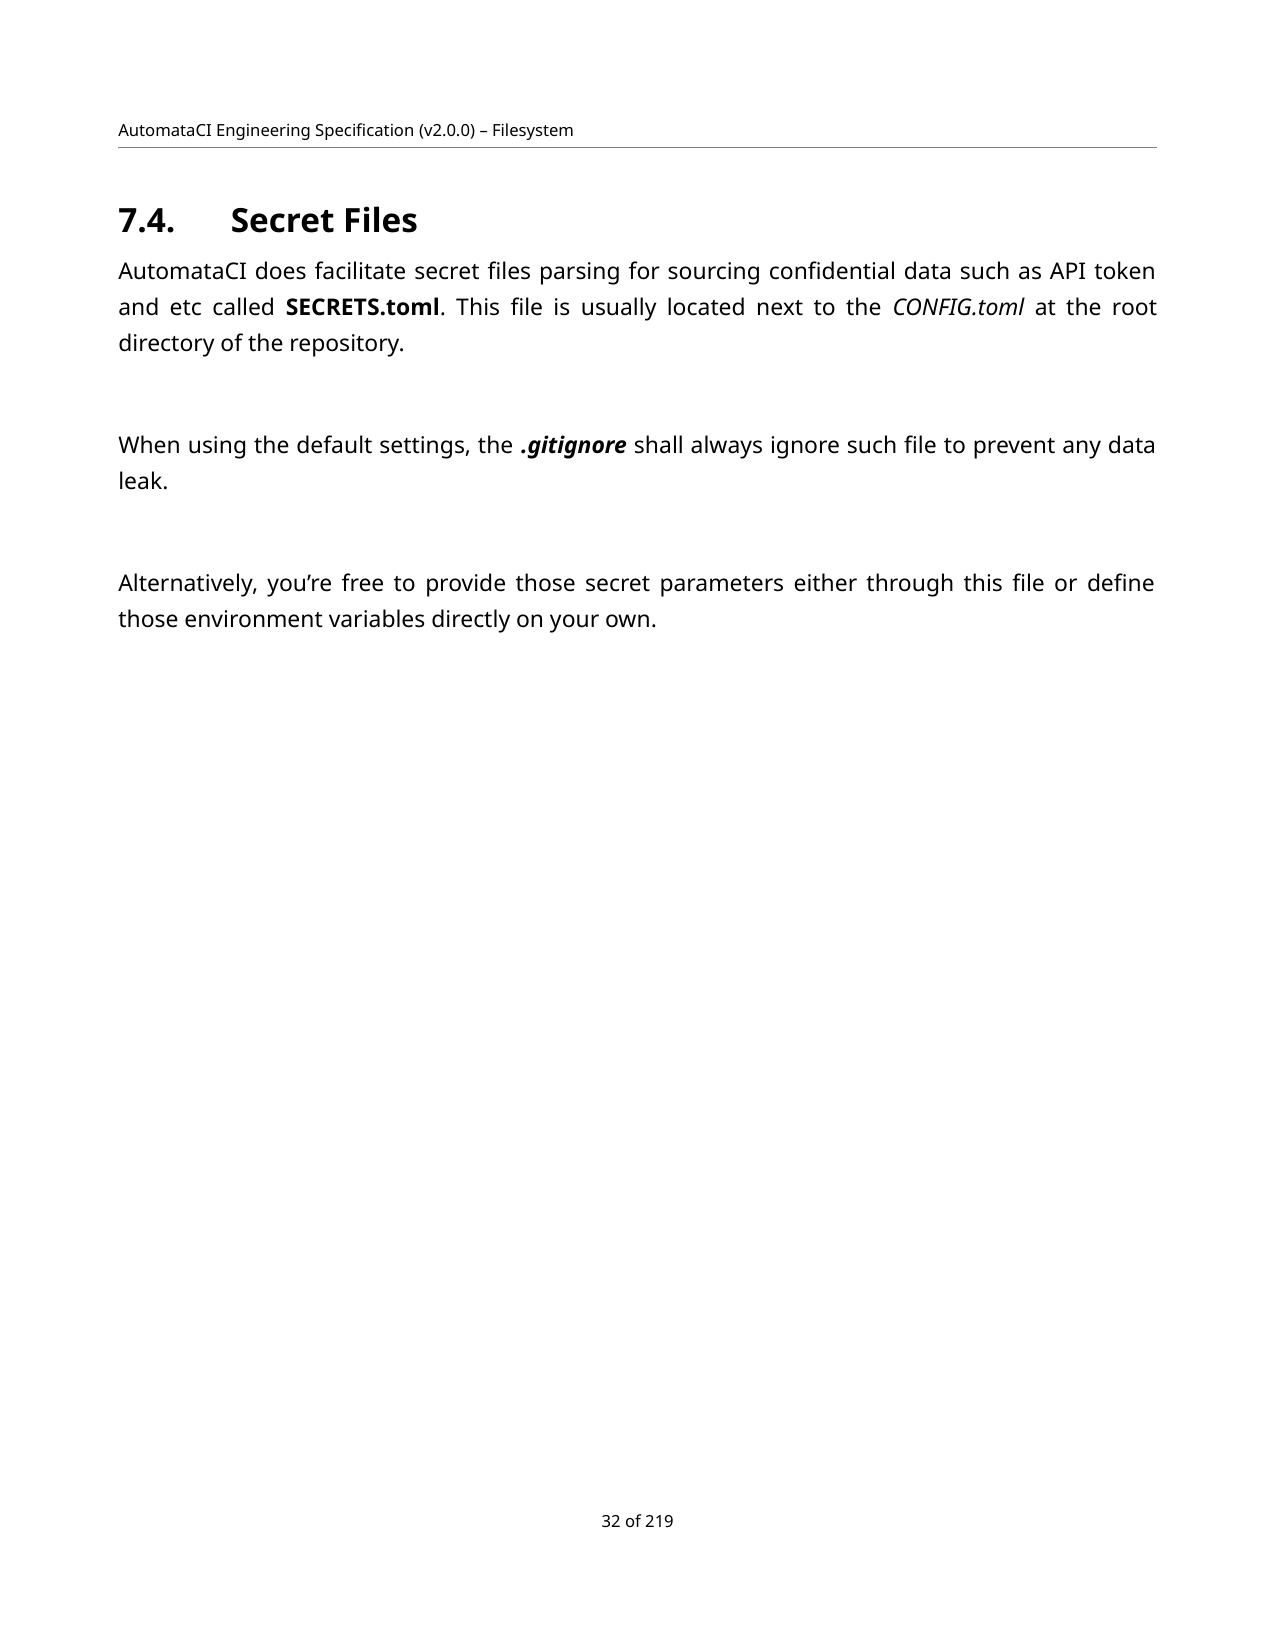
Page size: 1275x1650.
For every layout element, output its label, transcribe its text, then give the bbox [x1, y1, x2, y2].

text Alternatively, you’re free to provide those secret parameters either through this file or define those environment variables directly on your own. [118, 567, 1157, 634]
subtitle Secret Files [118, 197, 1157, 243]
text When using the default settings, the .gitignore shall always ignore such file to prevent any data leak. [118, 429, 1157, 496]
text AutomataCI does facilitate secret files parsing for sourcing confidential data such as API token and etc called SECRETS.toml. This file is usually located next to the CONFIG.toml at the root directory of the repository. [118, 255, 1157, 358]
